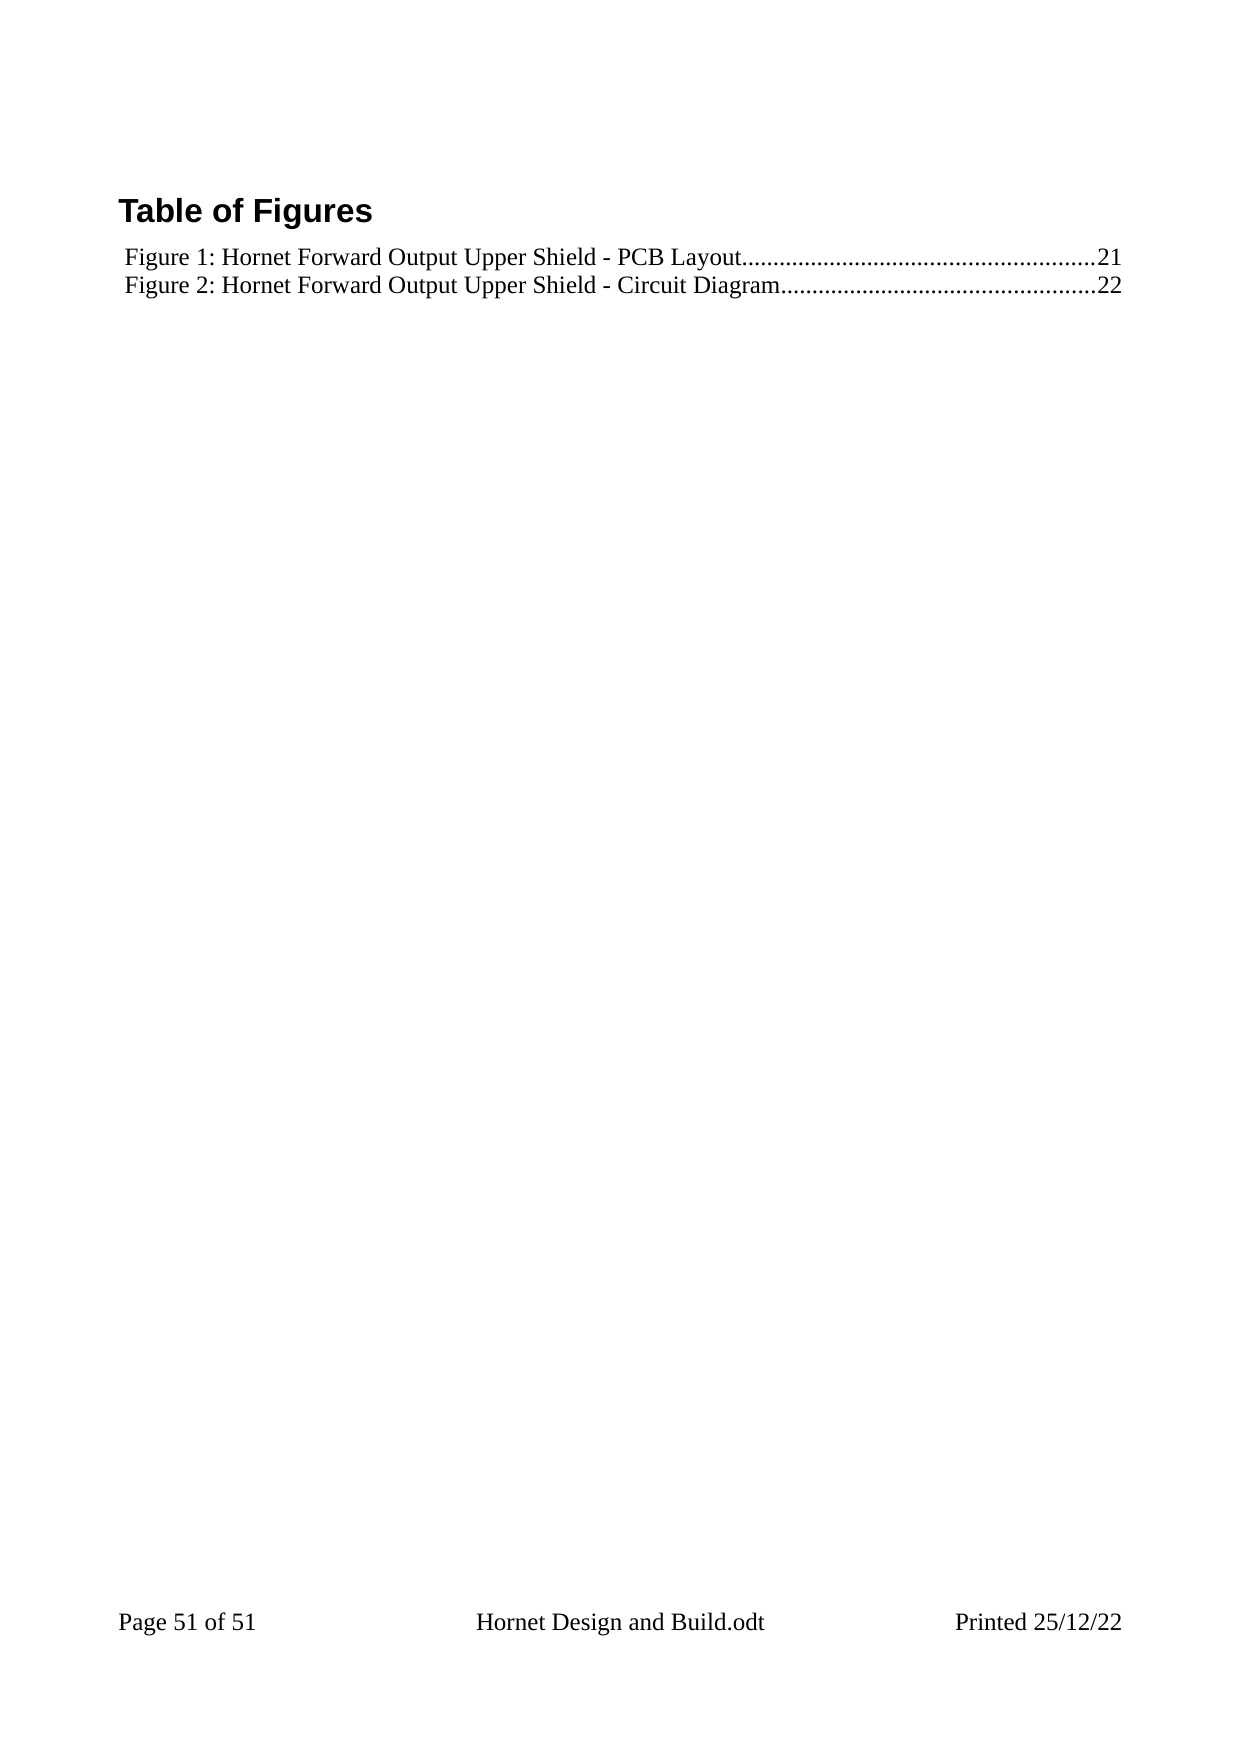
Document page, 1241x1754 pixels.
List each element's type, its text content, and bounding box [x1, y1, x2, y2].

text Figure 1: Hornet Forward Output Upper Shield - PCB Layout 21 [118, 242, 1122, 270]
subtitle Table of Figures [118, 191, 1122, 229]
text Figure 2: Hornet Forward Output Upper Shield - Circuit Diagram 22 [118, 270, 1122, 299]
